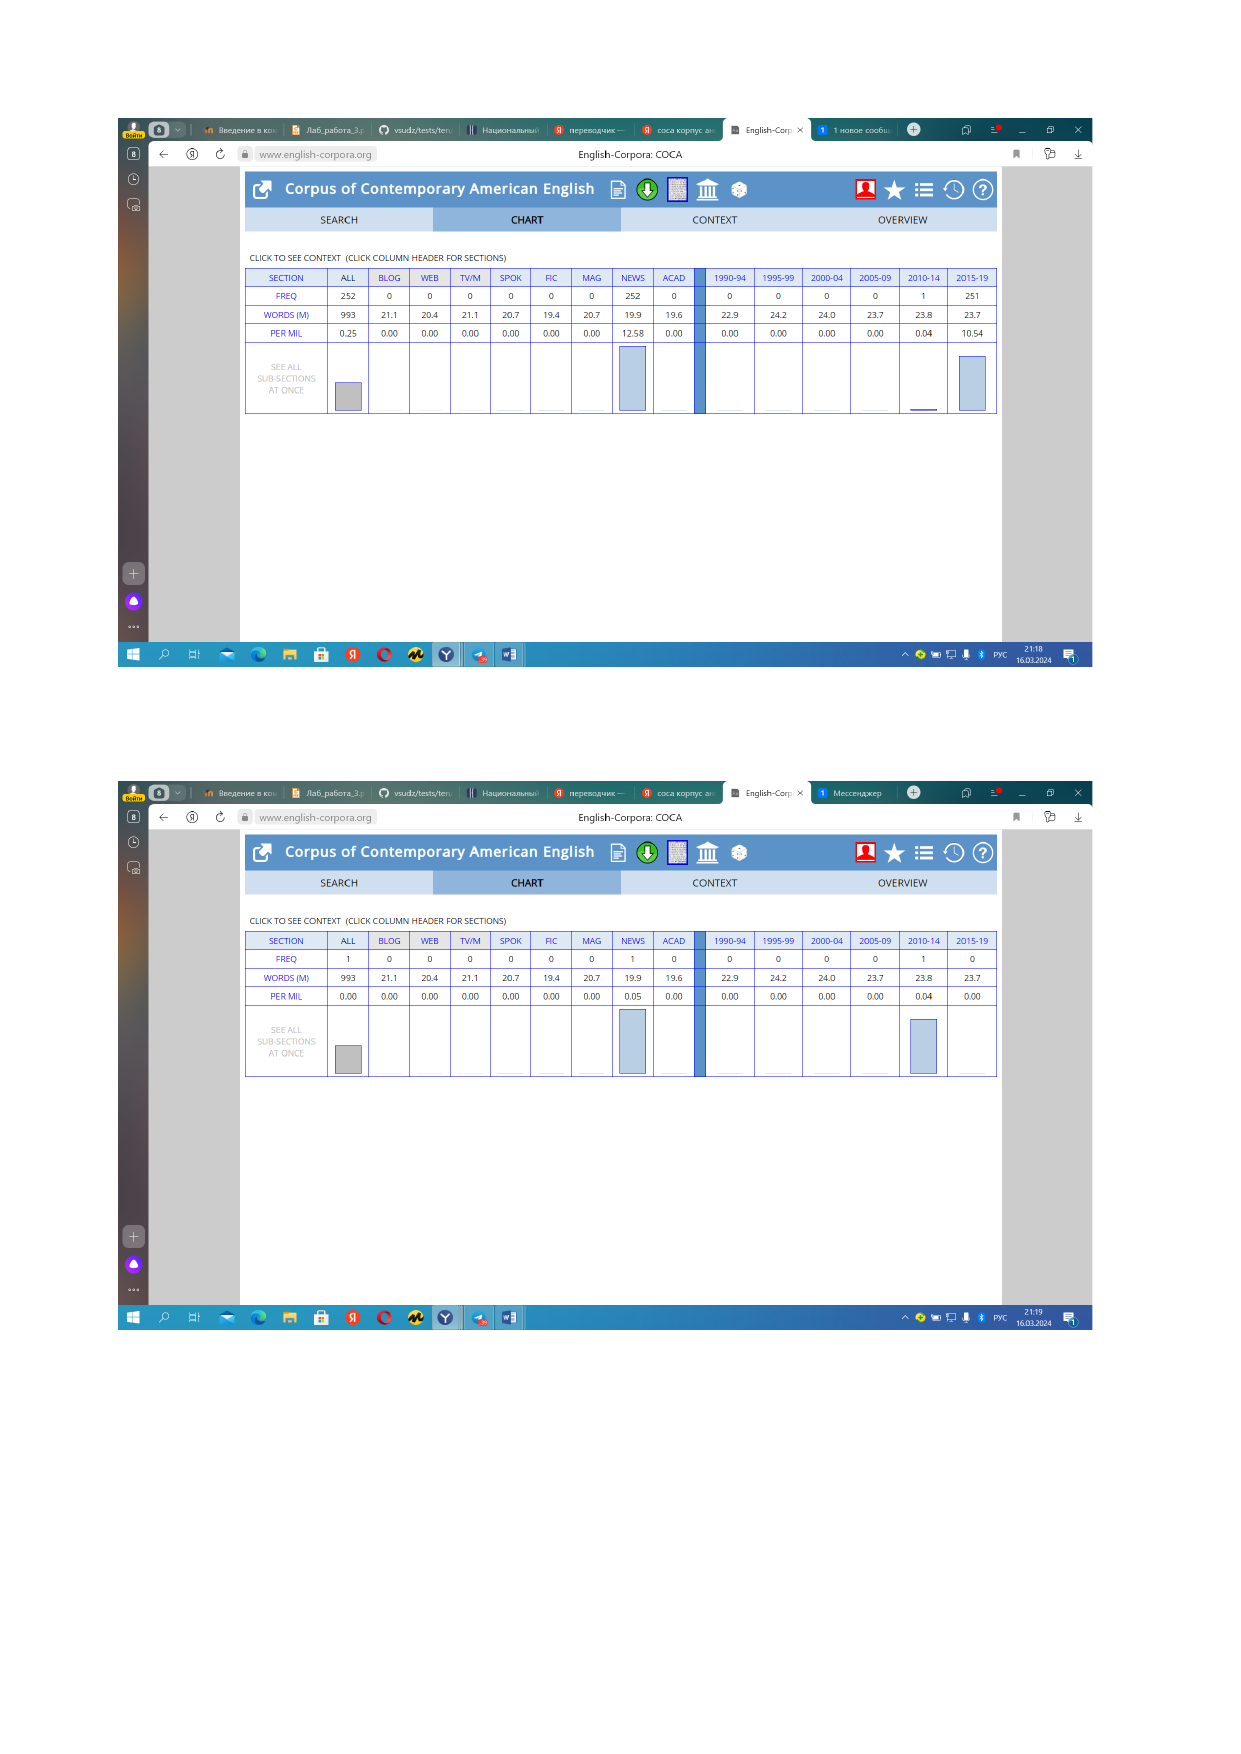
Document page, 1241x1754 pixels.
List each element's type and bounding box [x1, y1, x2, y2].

picture [118, 118, 1093, 667]
picture [118, 781, 1093, 1330]
